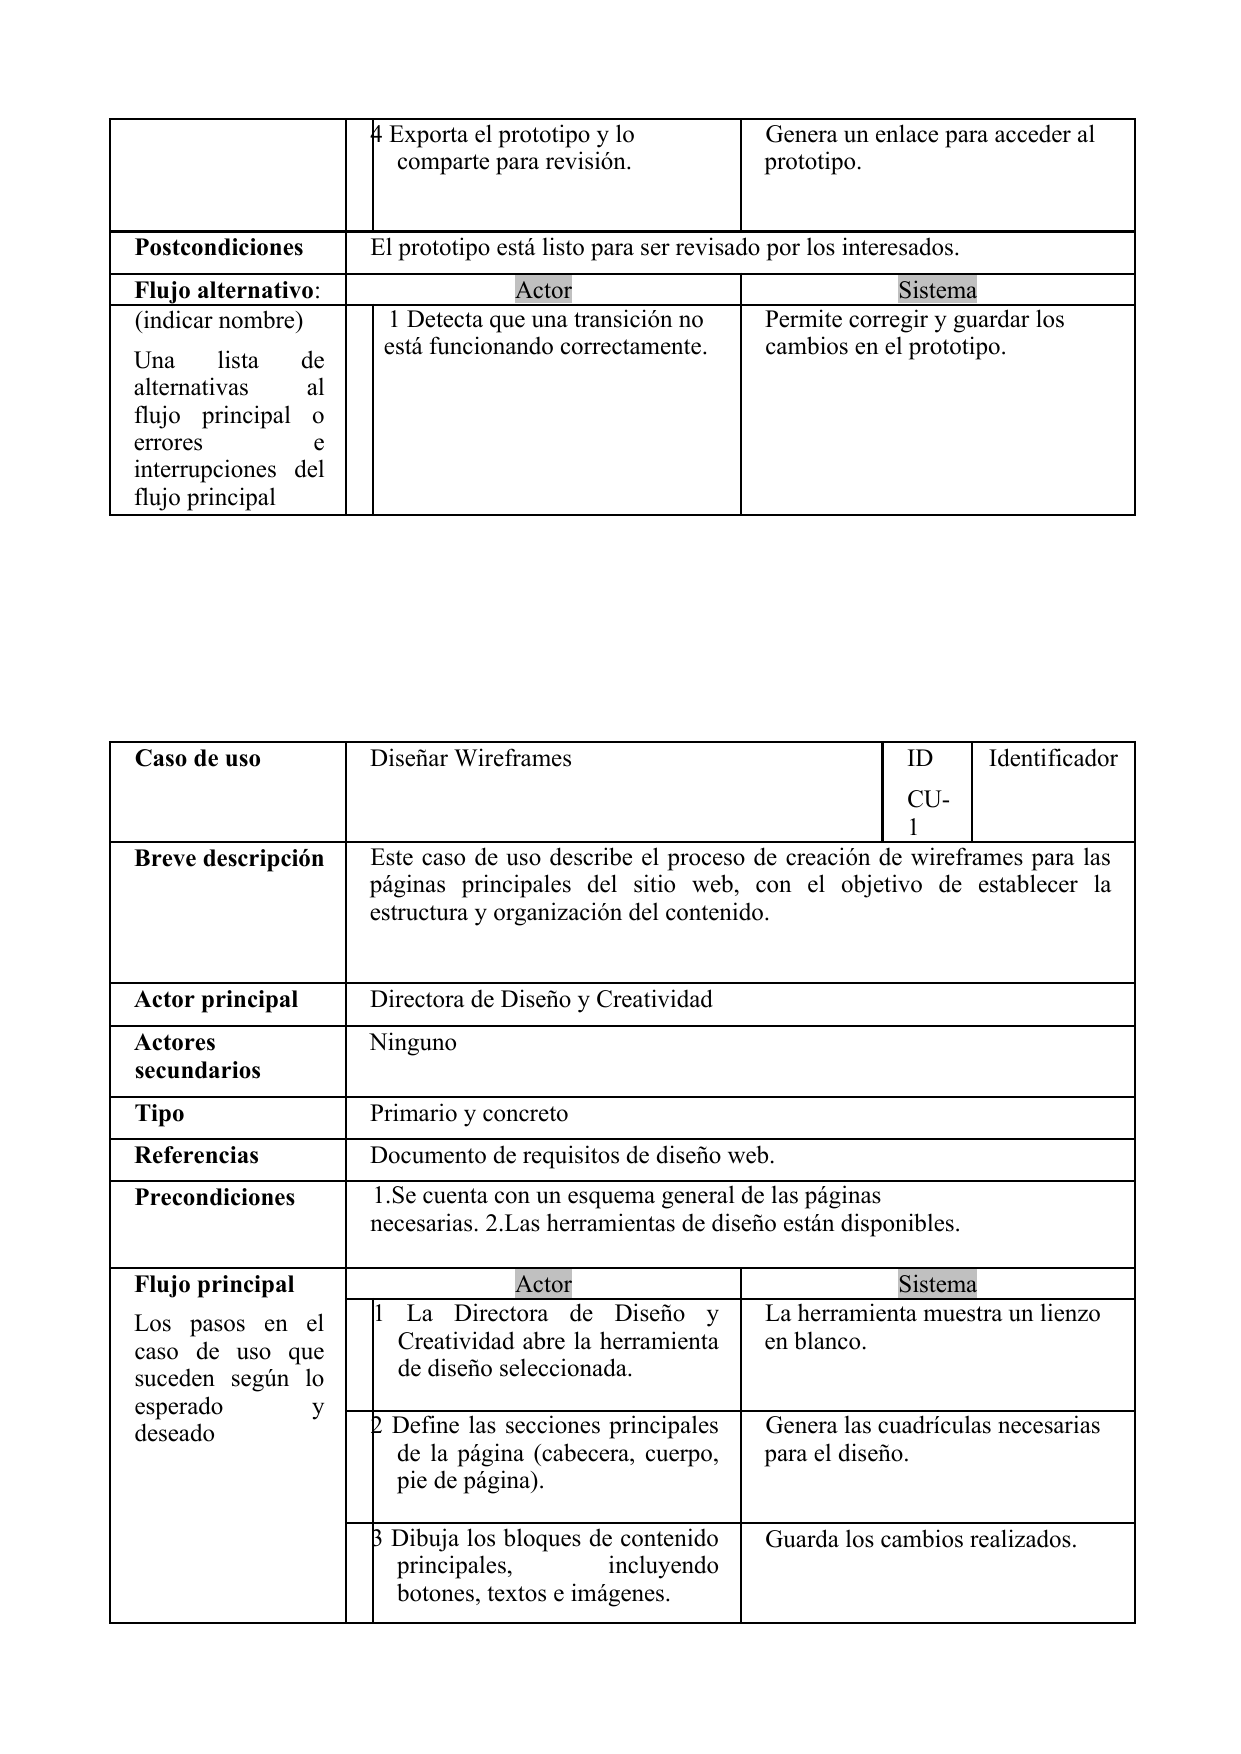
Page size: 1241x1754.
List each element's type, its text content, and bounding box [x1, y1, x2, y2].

table_cell Postcondiciones [111, 233, 345, 273]
table_cell Tipo [111, 1098, 345, 1138]
table_cell [347, 1524, 372, 1622]
table_cell 4 Exporta el prototipo y lo comparte para revisión. [374, 120, 740, 230]
table_cell Genera las cuadrículas necesarias para el diseño. [742, 1412, 1134, 1522]
table_cell Flujo principal Los pasos en el caso de uso que suceden según lo esperado y deseado [111, 1269, 345, 1622]
table_cell [347, 1300, 372, 1410]
table_cell 1.Se cuenta con un esquema general de las páginas necesarias. 2.Las herramientas de diseño están disponibles. [347, 1182, 1134, 1267]
table_cell [347, 120, 372, 230]
table_cell Actor principal [111, 984, 345, 1024]
table_cell Referencias [111, 1140, 345, 1180]
table_cell Directora de Diseño y Creatividad [347, 984, 1134, 1024]
table_cell La herramienta muestra un lienzo en blanco. [742, 1300, 1134, 1410]
table_cell 1 La Directora de Diseño y Creatividad abre la herramienta de diseño seleccionada. [374, 1300, 740, 1410]
table_cell Breve descripción [111, 843, 345, 982]
table_cell 1 Detecta que una transición no está funcionando correctamente. [374, 306, 740, 513]
table_cell 2 Define las secciones principales de la página (cabecera, cuerpo, pie de página). [374, 1412, 740, 1522]
table_cell Actor [347, 275, 740, 303]
table_cell [347, 306, 372, 513]
table_header Caso de uso [111, 743, 345, 841]
table_cell (indicar nombre) Una lista de alternativas al flujo principal o errores e interrupciones del flujo principal [111, 306, 345, 513]
table_cell Guarda los cambios realizados. [742, 1524, 1134, 1622]
table_cell Actor [347, 1269, 740, 1298]
table_cell Documento de requisitos de diseño web. [347, 1140, 1134, 1180]
table_cell Este caso de uso describe el proceso de creación de wireframes para las páginas principales del sitio web, con el objetivo de establecer la estructura y organización del contenido. [347, 843, 1134, 982]
table_cell Actores secundarios [111, 1027, 345, 1096]
table_cell Sistema [742, 275, 1134, 303]
table_cell Precondiciones [111, 1182, 345, 1267]
table_cell Flujo alternativo: [111, 275, 345, 303]
table_header Diseñar Wireframes [347, 743, 881, 841]
table_cell Sistema [742, 1269, 1134, 1298]
table_cell 3 Dibuja los bloques de contenido principales, incluyendo botones, textos e imágenes. [374, 1524, 740, 1622]
table_cell Primario y concreto [347, 1098, 1134, 1138]
table_header ID CU-1 [884, 743, 971, 841]
table_cell Genera un enlace para acceder al prototipo. [742, 120, 1134, 230]
table_cell Permite corregir y guardar los cambios en el prototipo. [742, 306, 1134, 513]
table_cell Ninguno [347, 1027, 1134, 1096]
table_cell El prototipo está listo para ser revisado por los interesados. [347, 233, 1134, 273]
table_header Identificador [973, 743, 1134, 841]
table_cell [347, 1412, 372, 1522]
